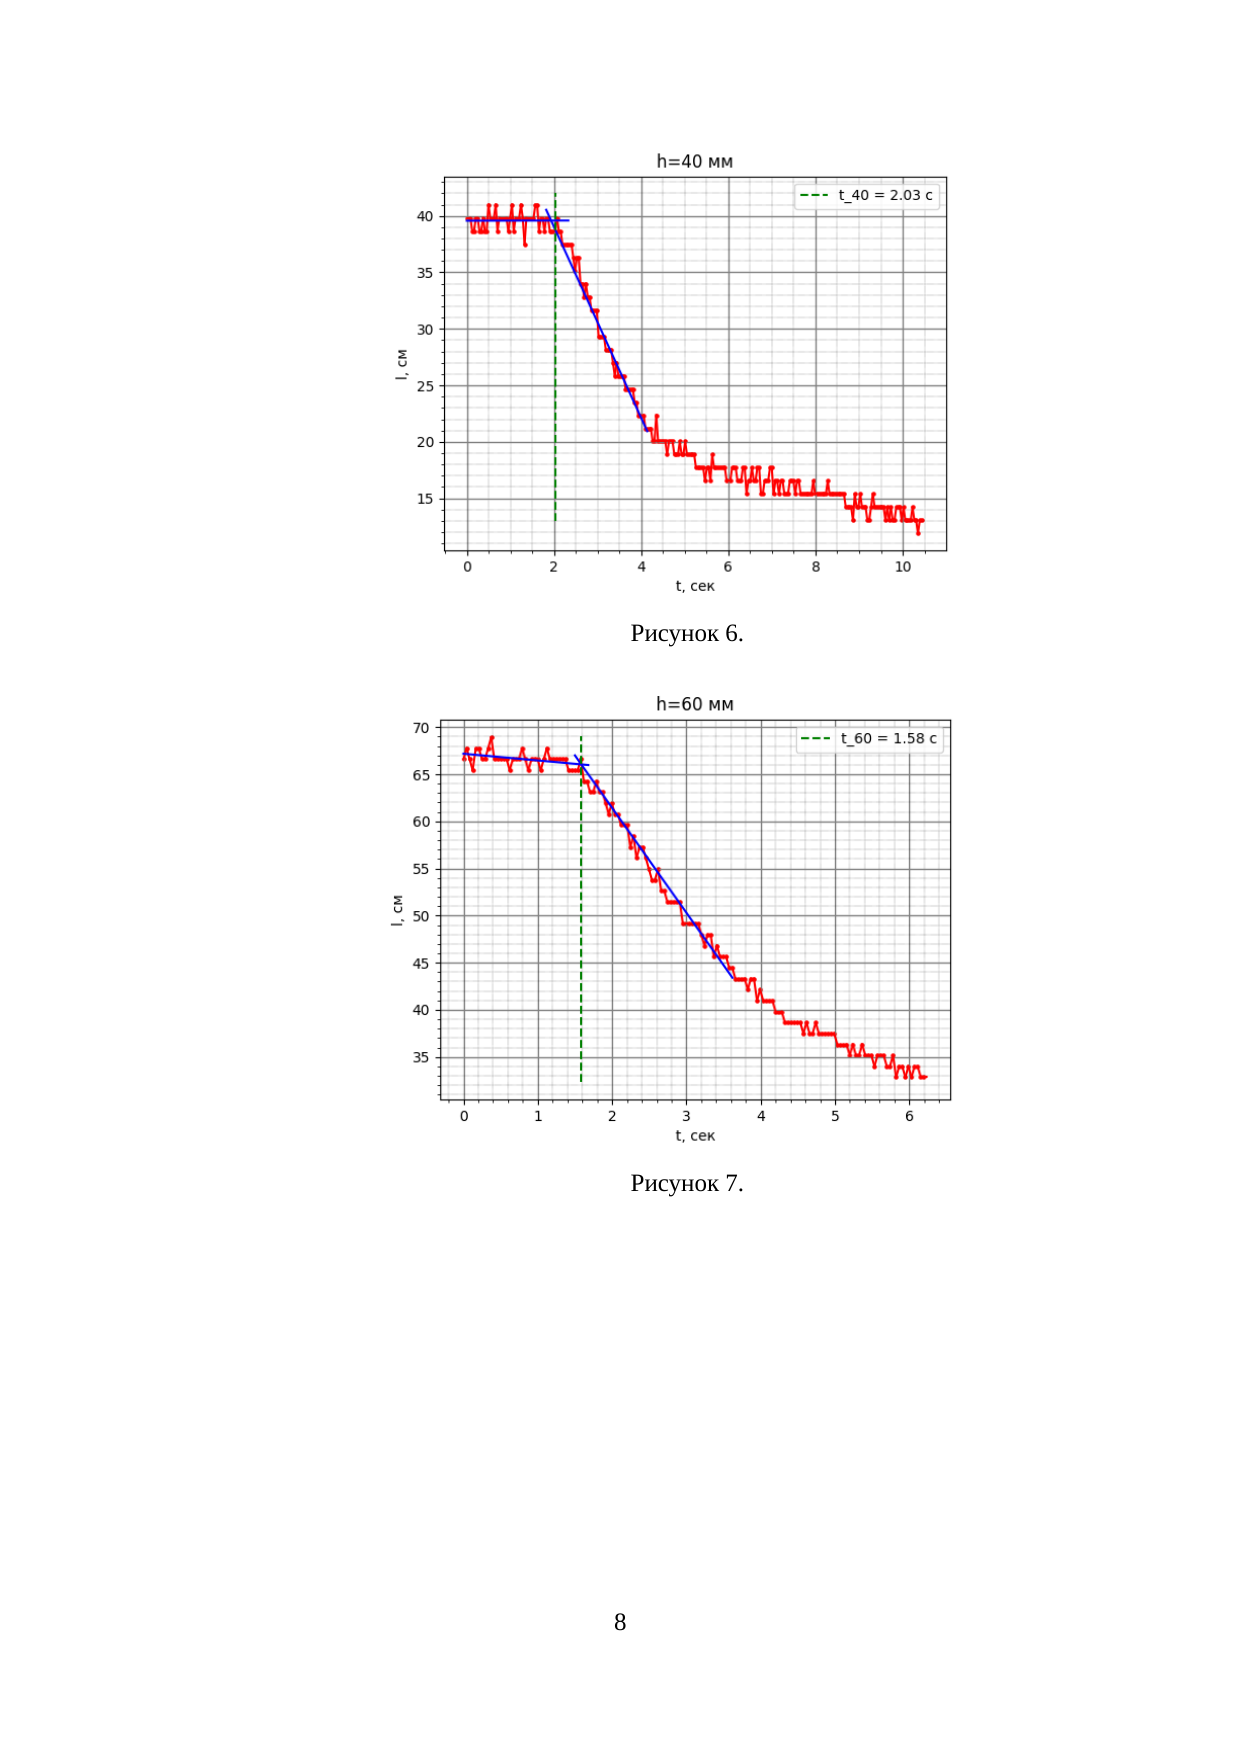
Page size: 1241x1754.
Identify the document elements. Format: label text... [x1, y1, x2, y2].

list Рисунок 7. [215, 661, 1122, 1197]
picture [358, 661, 1016, 1154]
list Рисунок 6. [215, 118, 1122, 647]
picture [363, 118, 1011, 604]
